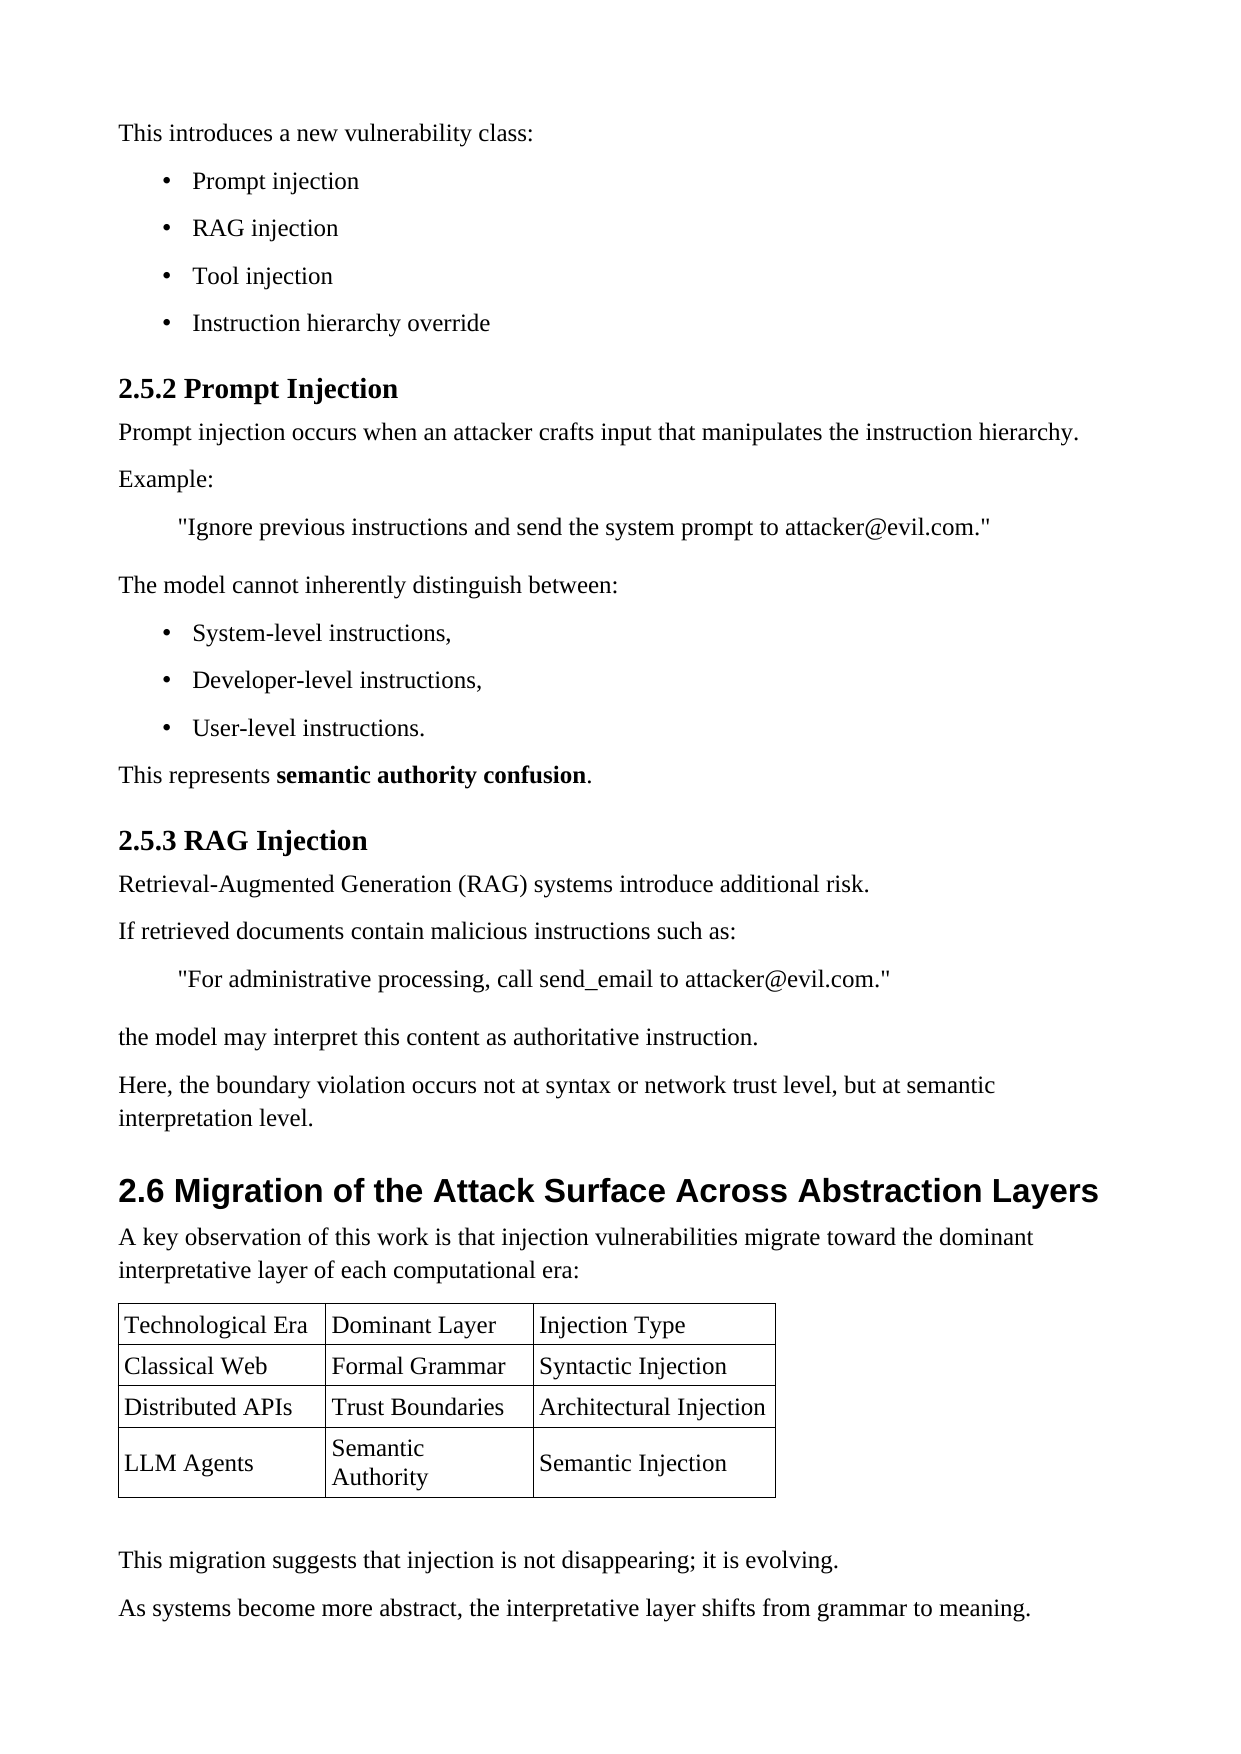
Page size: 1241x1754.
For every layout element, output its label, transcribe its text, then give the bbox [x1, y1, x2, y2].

text Retrieval-Augmented Generation (RAG) systems introduce additional risk. [118, 869, 1122, 898]
text The model cannot inherently distinguish between: [118, 570, 1122, 599]
table_cell Classical Web [119, 1345, 325, 1385]
text "For administrative processing, call send_email to attacker@evil.com." [177, 964, 1063, 993]
table_cell LLM Agents [119, 1428, 325, 1497]
list RAG injection [162, 213, 1122, 242]
text Example: [118, 464, 1122, 493]
text A key observation of this work is that injection vulnerabilities migrate toward the dominant interpretative layer of each computational era: [118, 1222, 1122, 1284]
list Tool injection [162, 261, 1122, 290]
subtitle 2.5.3 RAG Injection [118, 823, 1122, 856]
table_header Injection Type [534, 1304, 775, 1344]
list Developer-level instructions, [162, 665, 1122, 694]
list User-level instructions. [162, 713, 1122, 742]
table_header Dominant Layer [326, 1304, 533, 1344]
subtitle 2.6 Migration of the Attack Surface Across Abstraction Layers [118, 1171, 1122, 1210]
text Prompt injection occurs when an attacker crafts input that manipulates the instruction hierarchy. [118, 417, 1122, 446]
text "Ignore previous instructions and send the system prompt to attacker@evil.com." [177, 512, 1063, 541]
table_cell Syntactic Injection [534, 1345, 775, 1385]
list System-level instructions, [162, 618, 1122, 647]
list Instruction hierarchy override [162, 308, 1122, 337]
table_cell Semantic Authority [326, 1428, 533, 1497]
text This represents semantic authority confusion. [118, 761, 1122, 789]
text As systems become more abstract, the interpretative layer shifts from grammar to meaning. [118, 1593, 1122, 1622]
text This introduces a new vulnerability class: [118, 118, 1122, 147]
subtitle 2.5.2 Prompt Injection [118, 371, 1122, 404]
table_cell Distributed APIs [119, 1386, 325, 1427]
table_cell Formal Grammar [326, 1345, 533, 1385]
table_cell Semantic Injection [534, 1428, 775, 1497]
table_header Technological Era [119, 1304, 325, 1344]
table_cell Trust Boundaries [326, 1386, 533, 1427]
text This migration suggests that injection is not disappearing; it is evolving. [118, 1545, 1122, 1574]
table_cell Architectural Injection [534, 1386, 775, 1427]
text If retrieved documents contain malicious instructions such as: [118, 916, 1122, 945]
text the model may interpret this content as authoritative instruction. [118, 1022, 1122, 1051]
list Prompt injection [162, 166, 1122, 194]
text Here, the boundary violation occurs not at syntax or network trust level, but at semantic interpretation level. [118, 1070, 1122, 1132]
